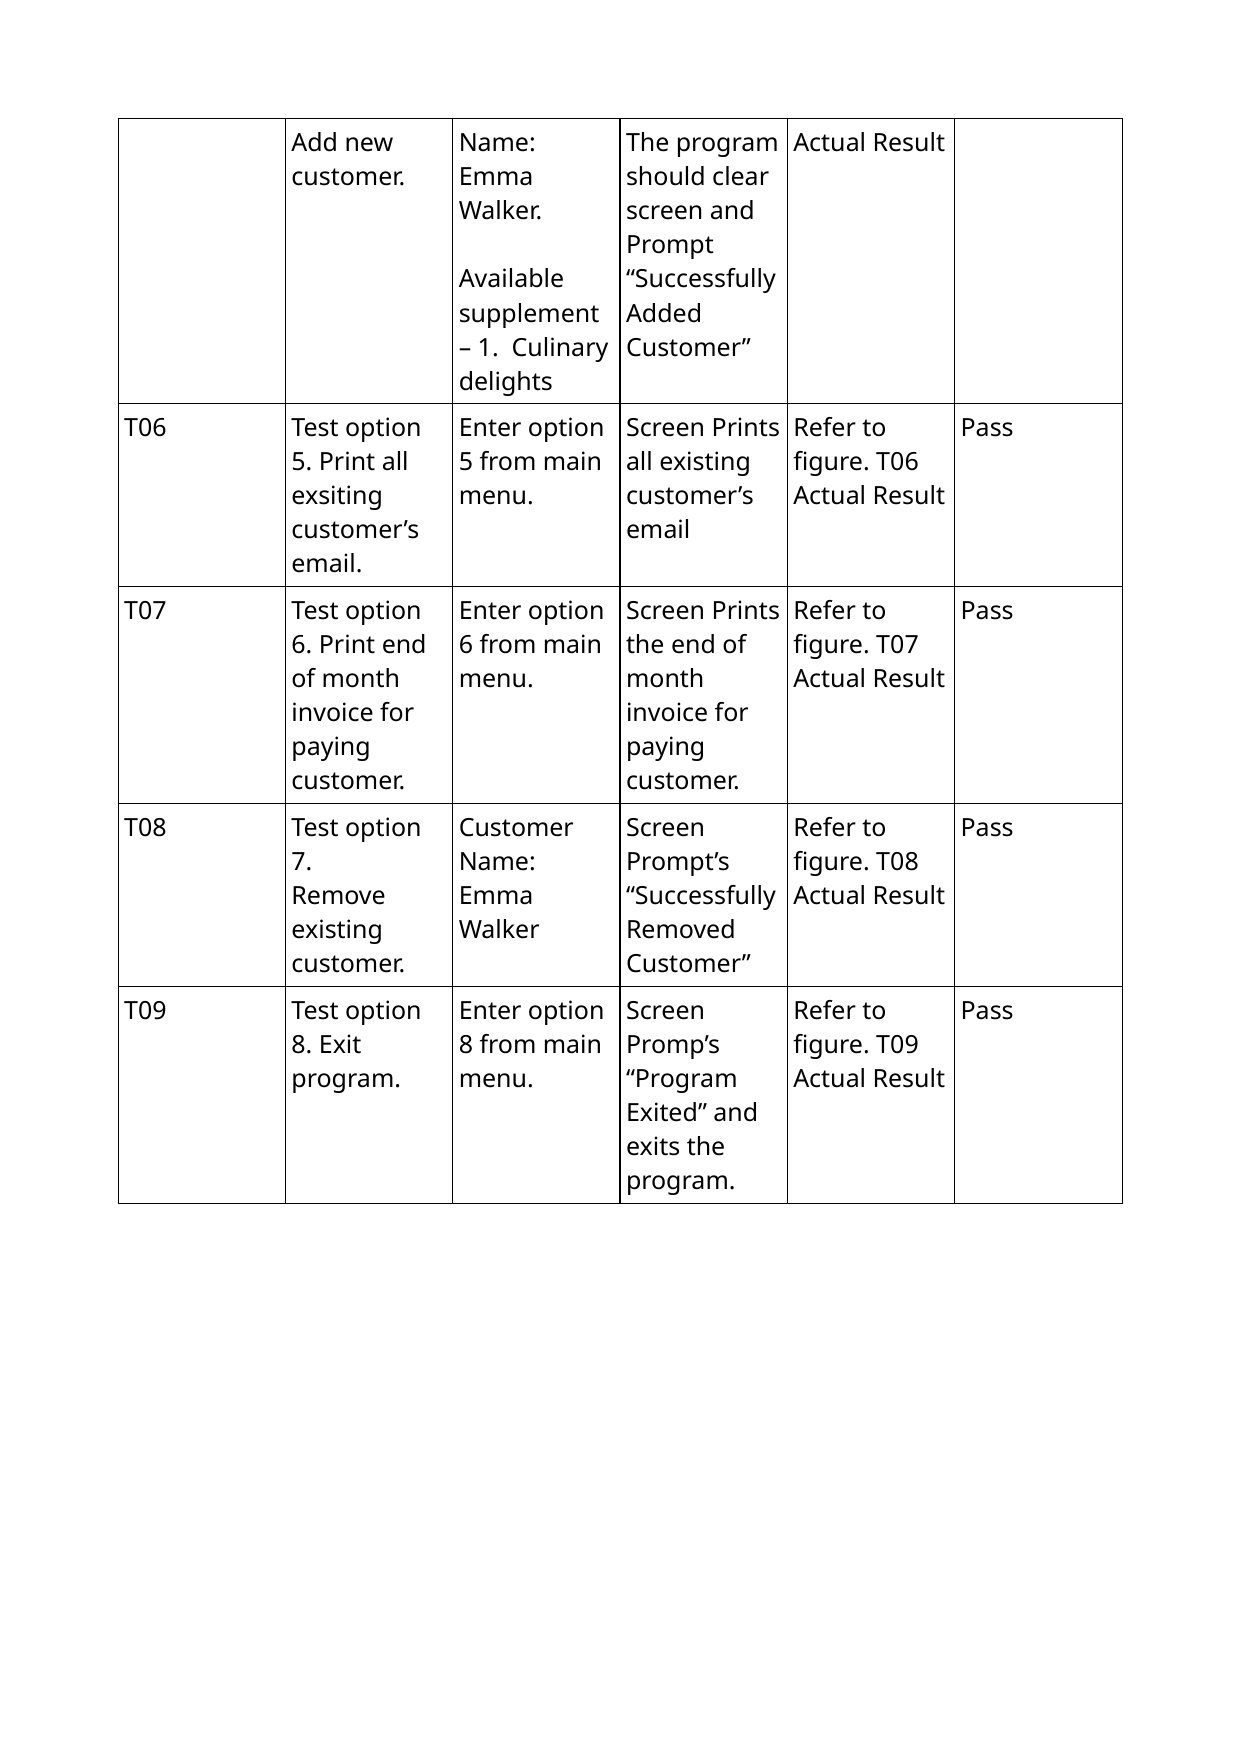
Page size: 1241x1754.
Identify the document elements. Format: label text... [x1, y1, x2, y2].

table_cell T07 [119, 587, 285, 803]
table_cell Actual Result [788, 119, 954, 403]
table_cell Enter option 5 from main menu. [453, 404, 619, 586]
table_cell Screen Promp’s “Program Exited” and exits the program. [621, 987, 787, 1202]
table_cell [955, 119, 1122, 403]
table_cell Test option 7. Remove existing customer. [286, 804, 452, 986]
table_cell Refer to figure. T09 Actual Result [788, 987, 954, 1202]
table_cell Test option 6. Print end of month invoice for paying customer. [286, 587, 452, 803]
table_cell Refer to figure. T07 Actual Result [788, 587, 954, 803]
table_cell T08 [119, 804, 285, 986]
table_cell Pass [955, 987, 1122, 1202]
table_cell The program should clear screen and Prompt “Successfully Added Customer” [621, 119, 787, 403]
table_cell Refer to figure. T08 Actual Result [788, 804, 954, 986]
table_cell T06 [119, 404, 285, 586]
table_cell Customer Name: Emma Walker [453, 804, 619, 986]
table_cell Pass [955, 404, 1122, 586]
table_cell Enter option 6 from main menu. [453, 587, 619, 803]
table_cell Pass [955, 804, 1122, 986]
table_cell Screen Prints all existing customer’s email [621, 404, 787, 586]
table_cell [119, 119, 285, 403]
table_cell Add new customer. [286, 119, 452, 403]
table_cell Test option 5. Print all exsiting customer’s email. [286, 404, 452, 586]
table_cell Name: Emma Walker. Available supplement – 1. Culinary delights [453, 119, 619, 403]
table_cell Screen Prompt’s “Successfully Removed Customer” [621, 804, 787, 986]
table_cell Enter option 8 from main menu. [453, 987, 619, 1202]
table_cell Refer to figure. T06 Actual Result [788, 404, 954, 586]
table_cell Pass [955, 587, 1122, 803]
table_cell Screen Prints the end of month invoice for paying customer. [621, 587, 787, 803]
table_cell T09 [119, 987, 285, 1202]
table_cell Test option 8. Exit program. [286, 987, 452, 1202]
